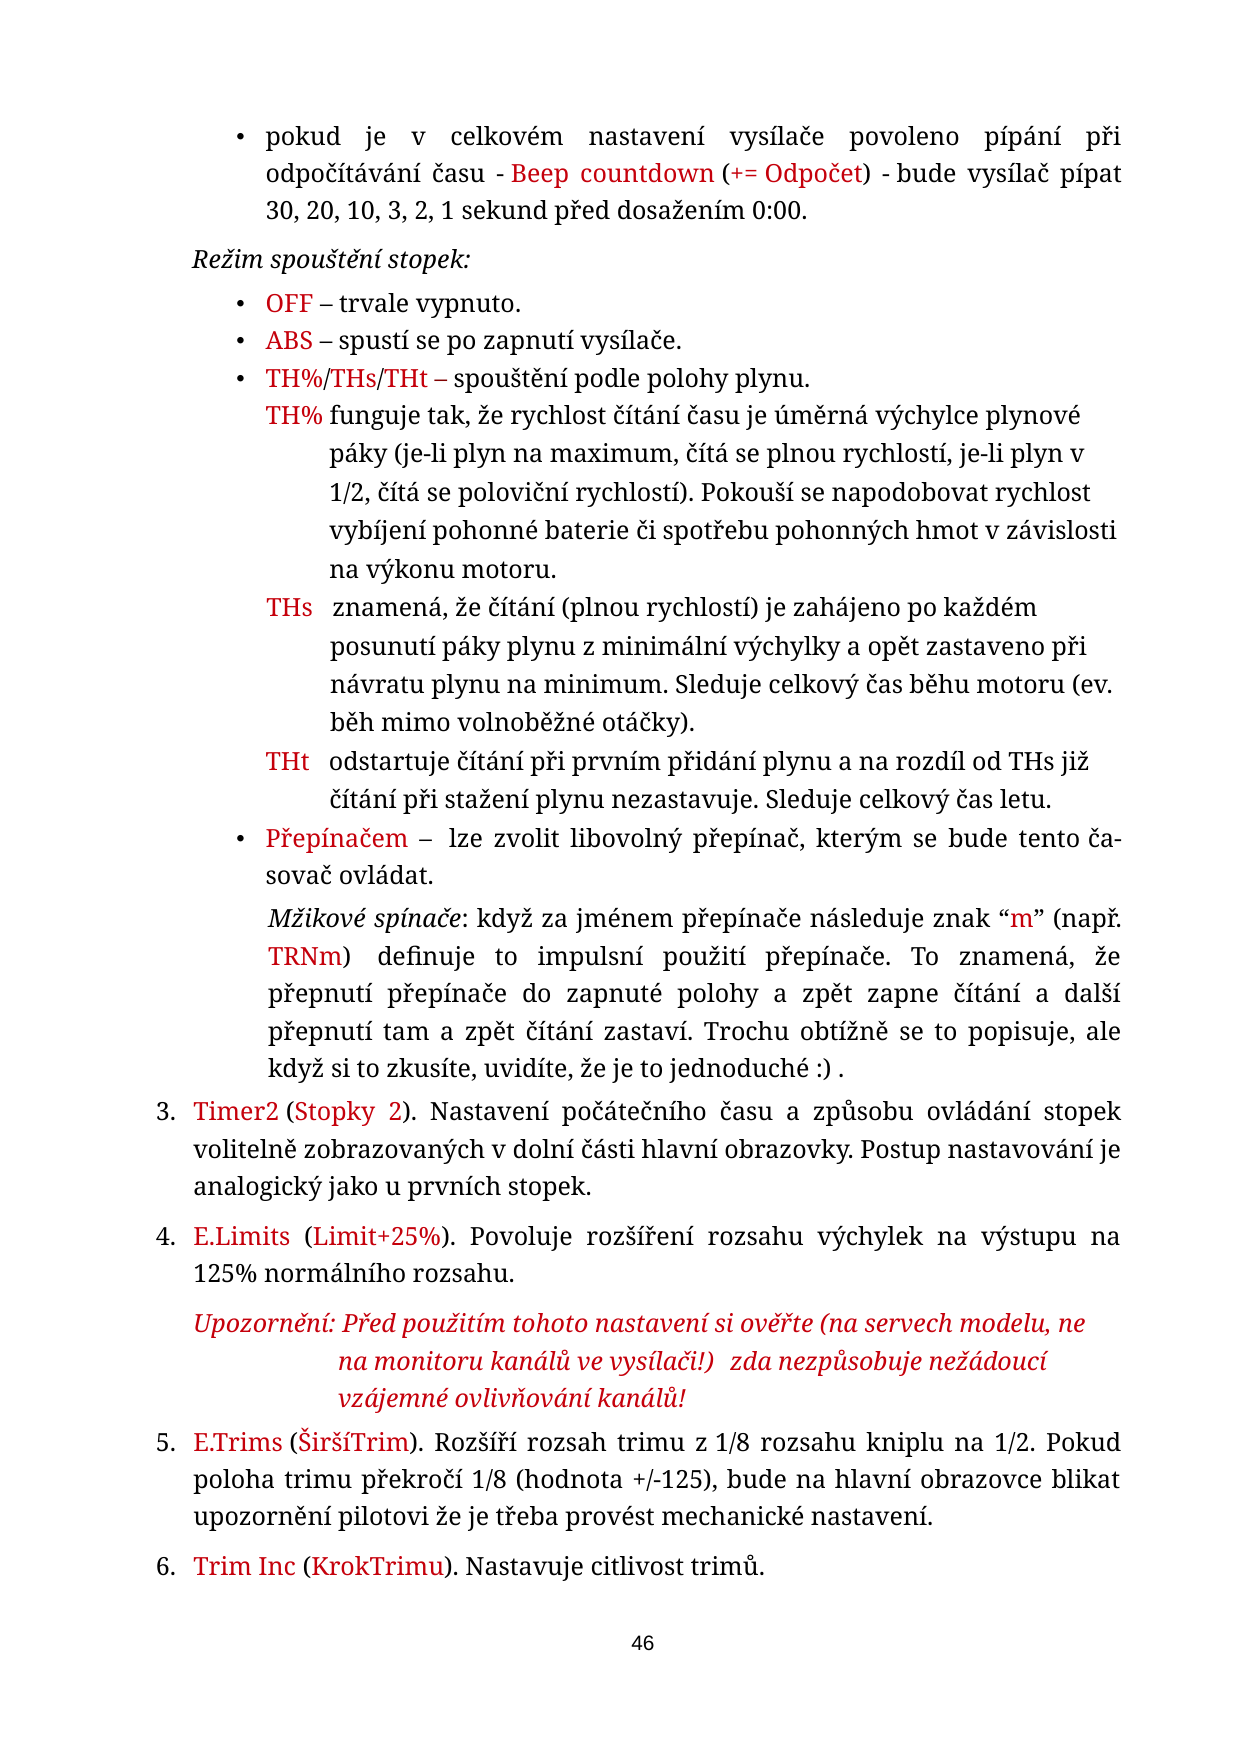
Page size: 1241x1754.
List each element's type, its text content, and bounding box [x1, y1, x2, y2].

text THs znamená, že čítání (plnou rychlostí) je zahájeno po každém posunutí páky plynu z minimální výchylky a opět zastaveno při návratu plynu na minimum. Sleduje celkový čas běhu motoru (ev. běh mimo volnoběžné otáčky). [266, 590, 1122, 739]
list Režim spouštění stopek: [162, 242, 1122, 276]
list ABS – spustí se po zapnutí vysílače. [236, 323, 1122, 357]
text Mžikové spínače: když za jménem přepínače následuje znak “m” (např. TRNm) definuje to impulsní použití přepínače. To znamená, že přepnutí pře­pínače do zapnuté polohy a zpět zapne čítání a další přepnutí tam a zpět čí­tání zastaví. Trochu obtížně se to popisuje, ale když si to zkusíte, uvidíte, že je to jednoduché :) . [268, 901, 1122, 1085]
text Upozornění: Před použitím tohoto nastavení si ověřte (na servech modelu, ne na monitoru kanálů ve vysílači!) zda nezpůsobuje nežádoucí vzájemné ovlivňování kanálů! [193, 1306, 1122, 1415]
list OFF – trvale vypnuto. [236, 285, 1122, 319]
list E.Trims (ŠiršíTrim). Rozšíří rozsah trimu z 1/8 rozsahu kniplu na 1/2. Pokud polo­ha trimu překročí 1/8 (hodnota +/-125), bude na hlavní obrazovce blikat upozorně­ní pilotovi že je třeba provést mechanické nastavení. [156, 1424, 1122, 1533]
list E.Limits (Limit+25%). Povoluje rozšíření rozsahu výchylek na výstupu na 125% nor­málního rozsahu. [156, 1219, 1122, 1290]
list TH%/THs/THt – spouštění podle polohy plynu. [236, 360, 1122, 394]
list Přepínačem – lze zvolit libovolný přepínač, kterým se bude tento ča­sovač ovládat. [236, 820, 1122, 892]
list Timer2 (Stopky 2). Nastavení počátečního času a způsobu ovládání stopek volitelně zobrazovaných v dolní části hlavní obrazovky. Postup nastavování je analogický jako u prvních stopek. [156, 1094, 1122, 1203]
text THt odstartuje čítání při prvním přidání plynu a na rozdíl od THs již čítání při stažení plynu nezastavuje. Sleduje celkový čas letu. [265, 743, 1122, 816]
text TH% funguje tak, že rychlost čítání času je úměrná výchylce plynové páky (je-li plyn na maximum, čítá se plnou rychlostí, je-li plyn v 1/2, čítá se poloviční rychlostí). Pokouší se napodobovat rychlost vybíjení pohonné baterie či spotřebu pohonných hmot v závislosti na výkonu motoru. [265, 398, 1122, 585]
list Trim Inc (KrokTrimu). Nastavuje citlivost trimů. [156, 1549, 1122, 1583]
list pokud je v celkovém nastavení vysílače povoleno pípání při odpočítávání času - Beep countdown (+= Odpočet) - bude vysílač pípat 30, 20, 10, 3, 2, 1 sekund před dosažením 0:00. [236, 118, 1122, 227]
